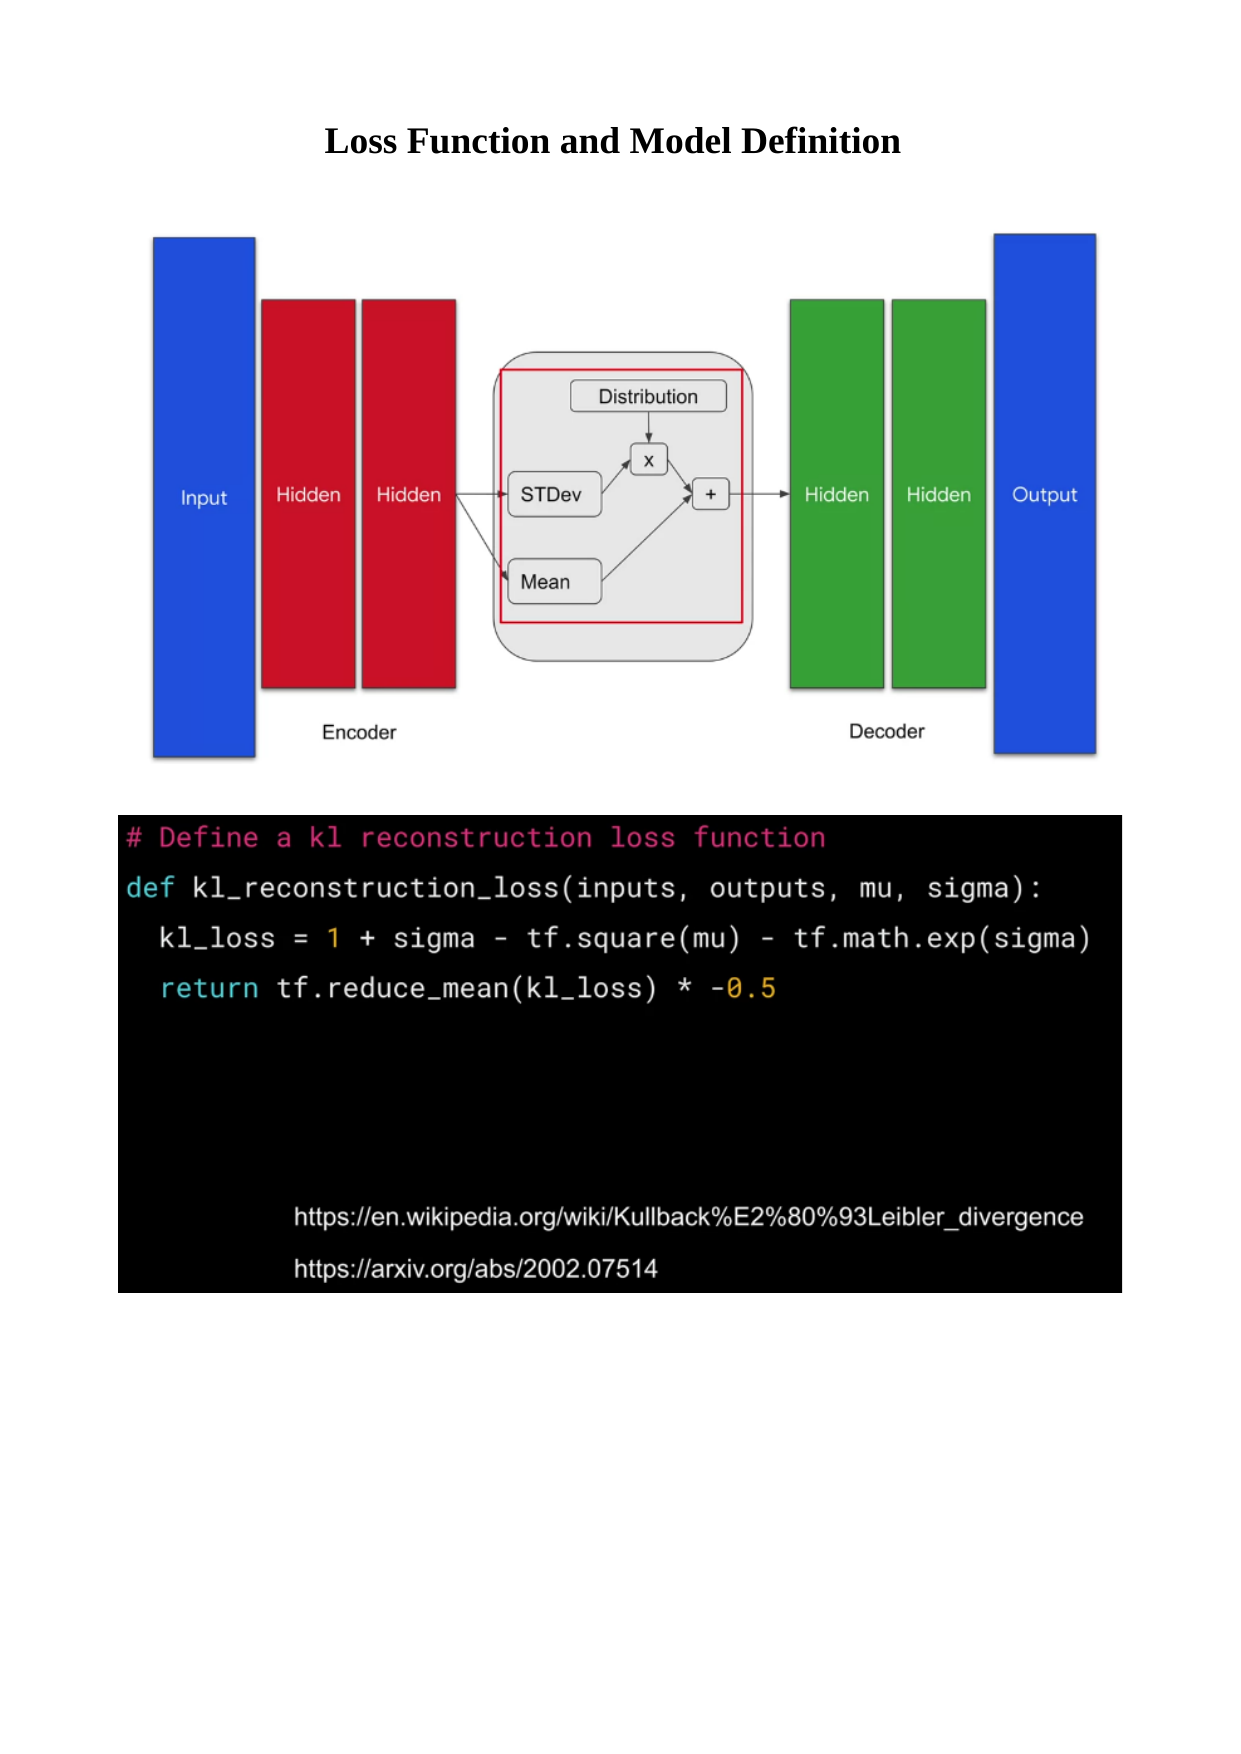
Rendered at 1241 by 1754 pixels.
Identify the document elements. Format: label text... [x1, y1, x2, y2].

subtitle Loss Function and Model Definition [118, 118, 1122, 161]
picture [118, 815, 1123, 1293]
picture [118, 221, 1123, 764]
